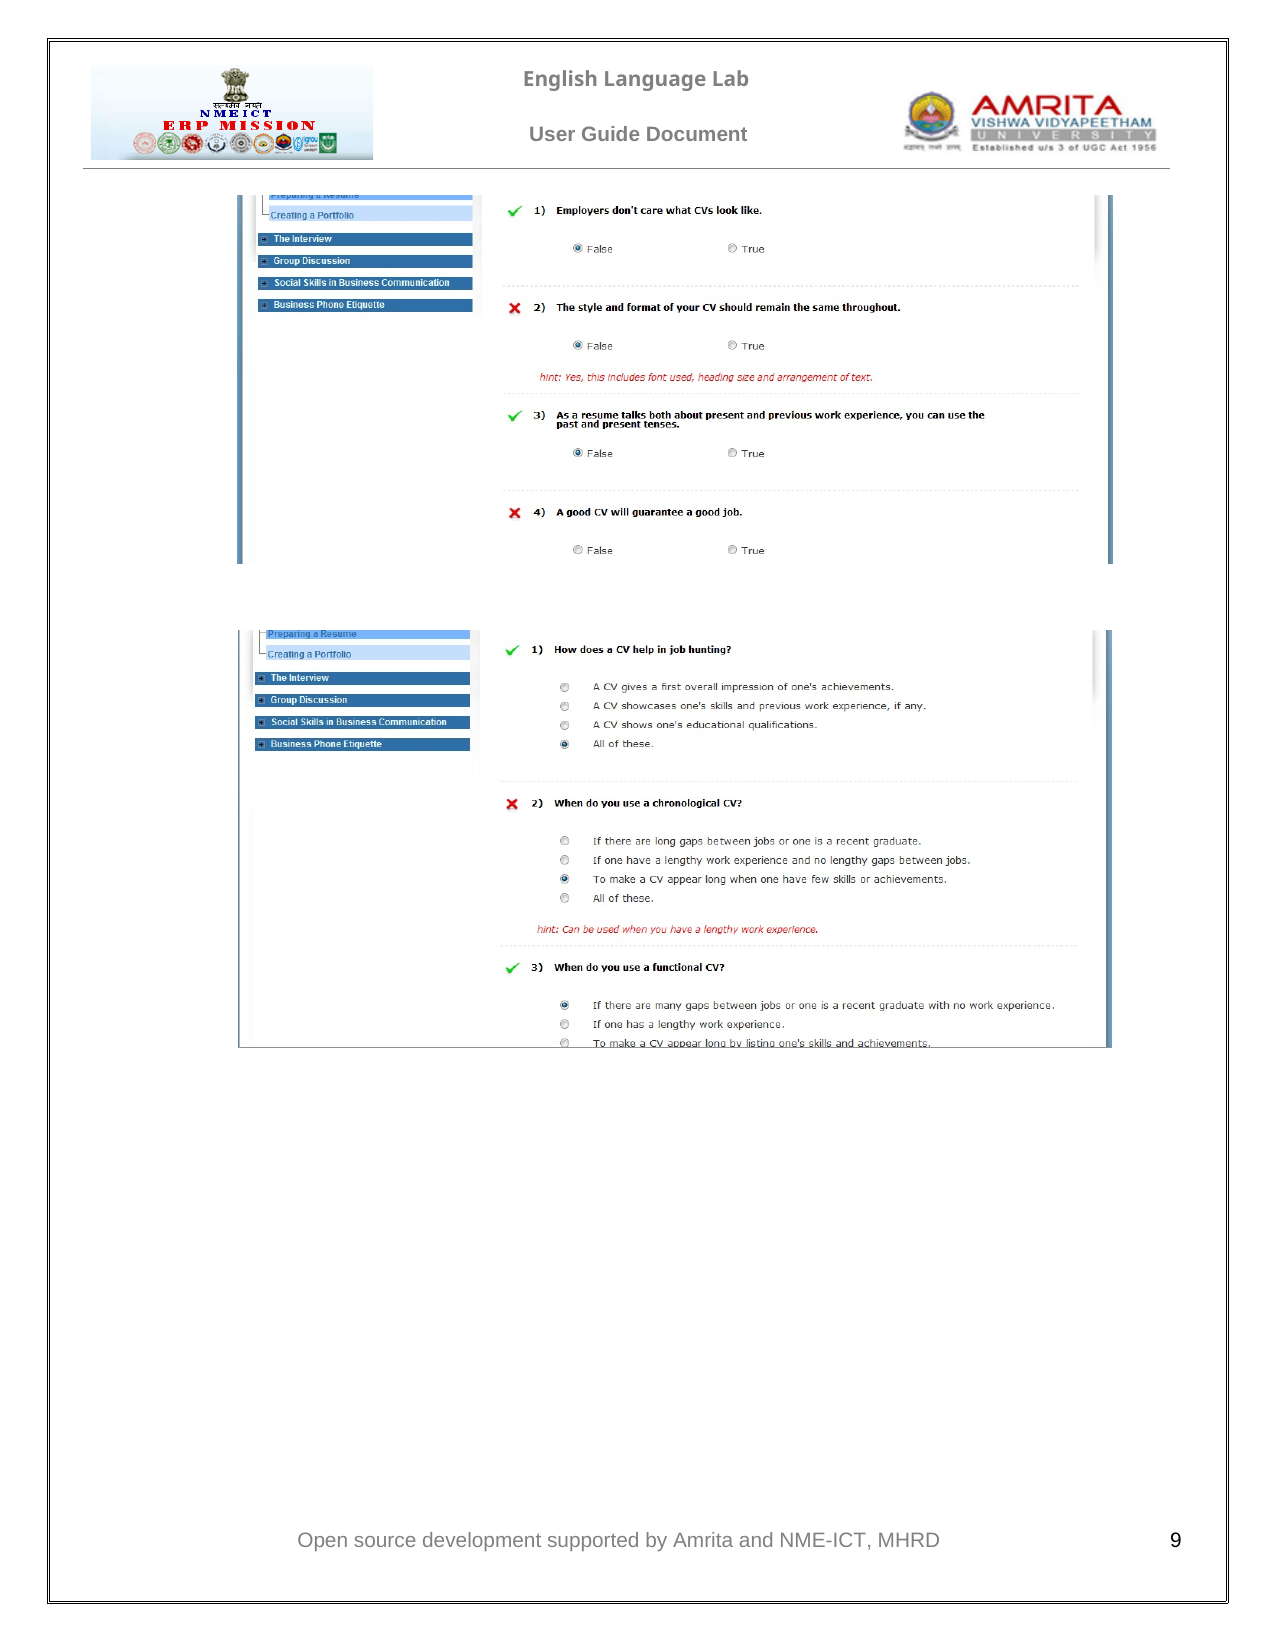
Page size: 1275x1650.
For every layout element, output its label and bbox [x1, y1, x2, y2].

picture [90, 65, 374, 160]
picture [237, 195, 1113, 564]
picture [897, 87, 1165, 160]
picture [238, 630, 1112, 1048]
